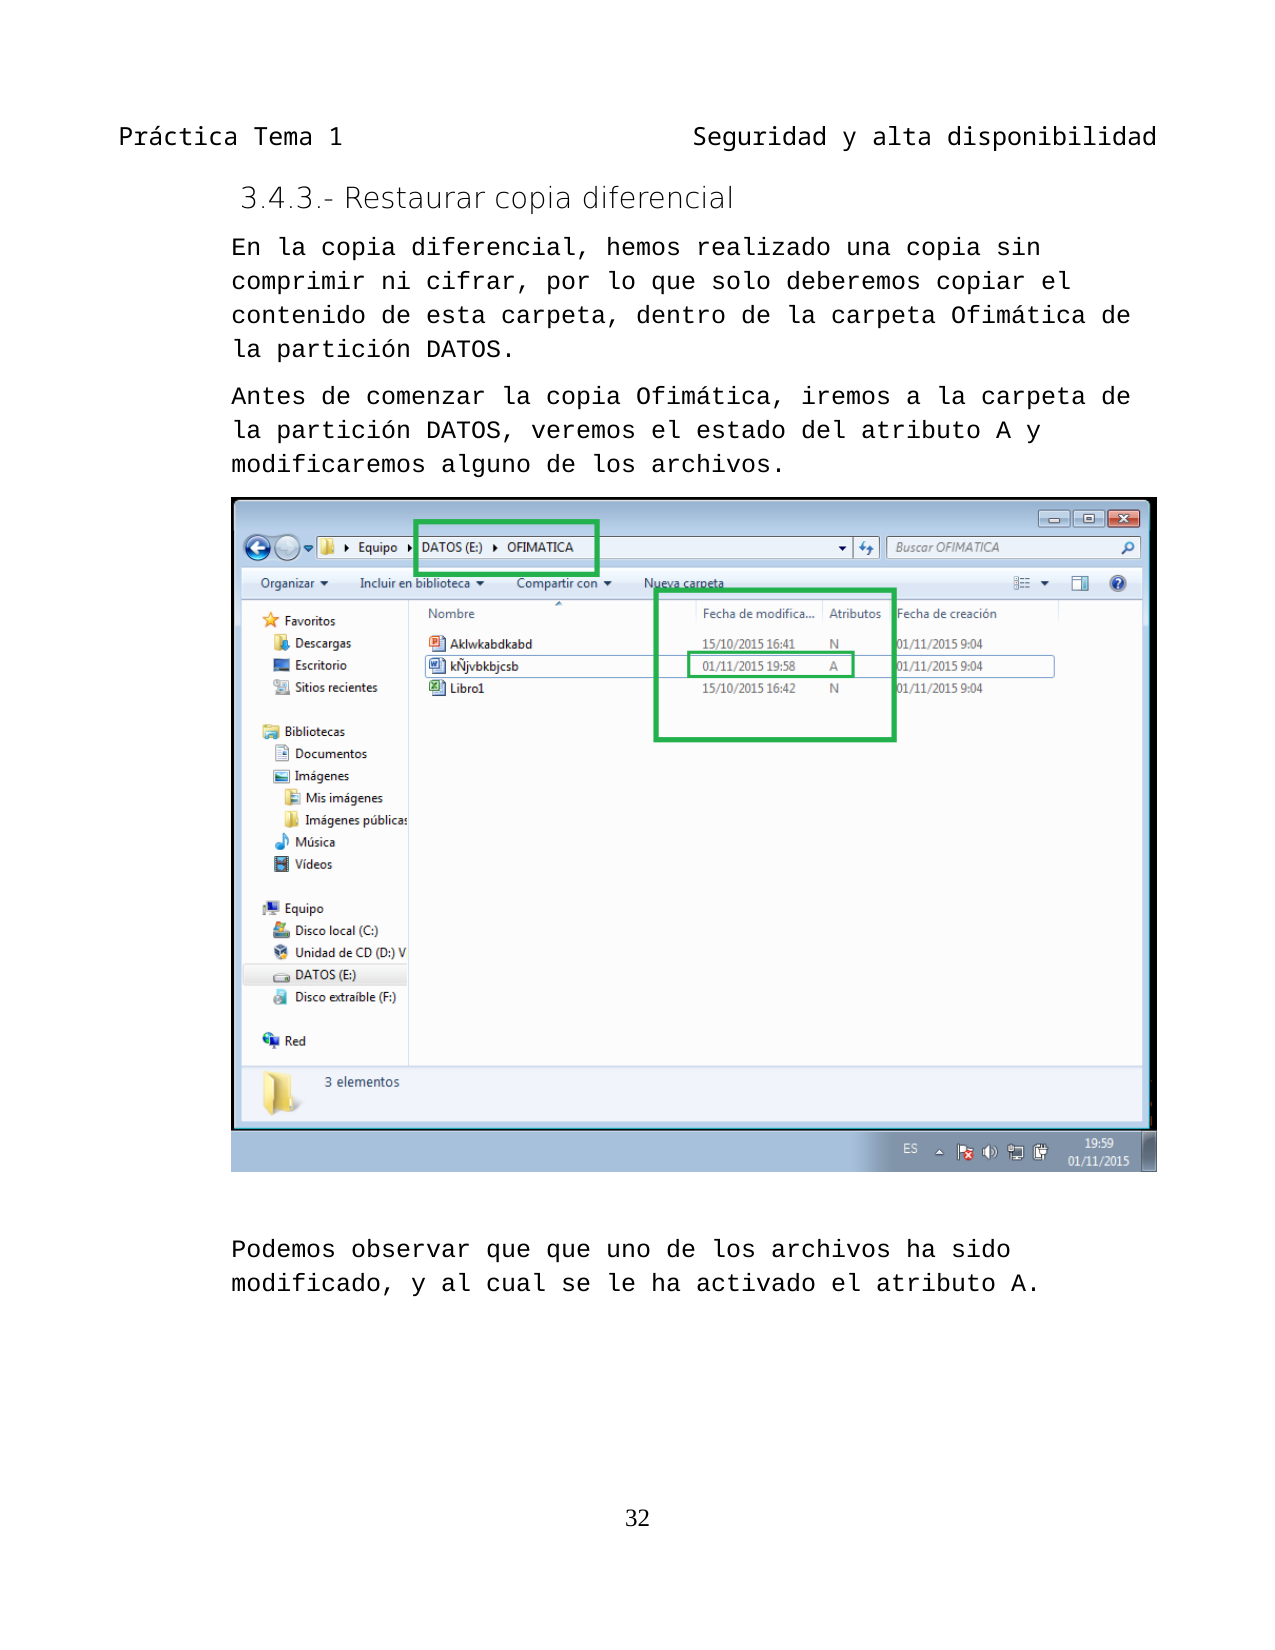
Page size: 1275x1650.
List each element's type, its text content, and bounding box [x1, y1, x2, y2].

list Restaurar copia diferencial [231, 182, 1157, 216]
text En la copia diferencial, hemos realizado una copia sin comprimir ni cifrar, por lo que solo deberemos copiar el contenido de esta carpeta, dentro de la carpeta Ofimática de la partición DATOS. [231, 235, 1157, 365]
picture [231, 497, 1157, 1172]
text Podemos observar que que uno de los archivos ha sido modificado, y al cual se le ha activado el atributo A. [231, 1237, 1157, 1299]
text Antes de comenzar la copia Ofimática, iremos a la carpeta de la partición DATOS, veremos el estado del atributo A y modificaremos alguno de los archivos. [231, 383, 1157, 479]
